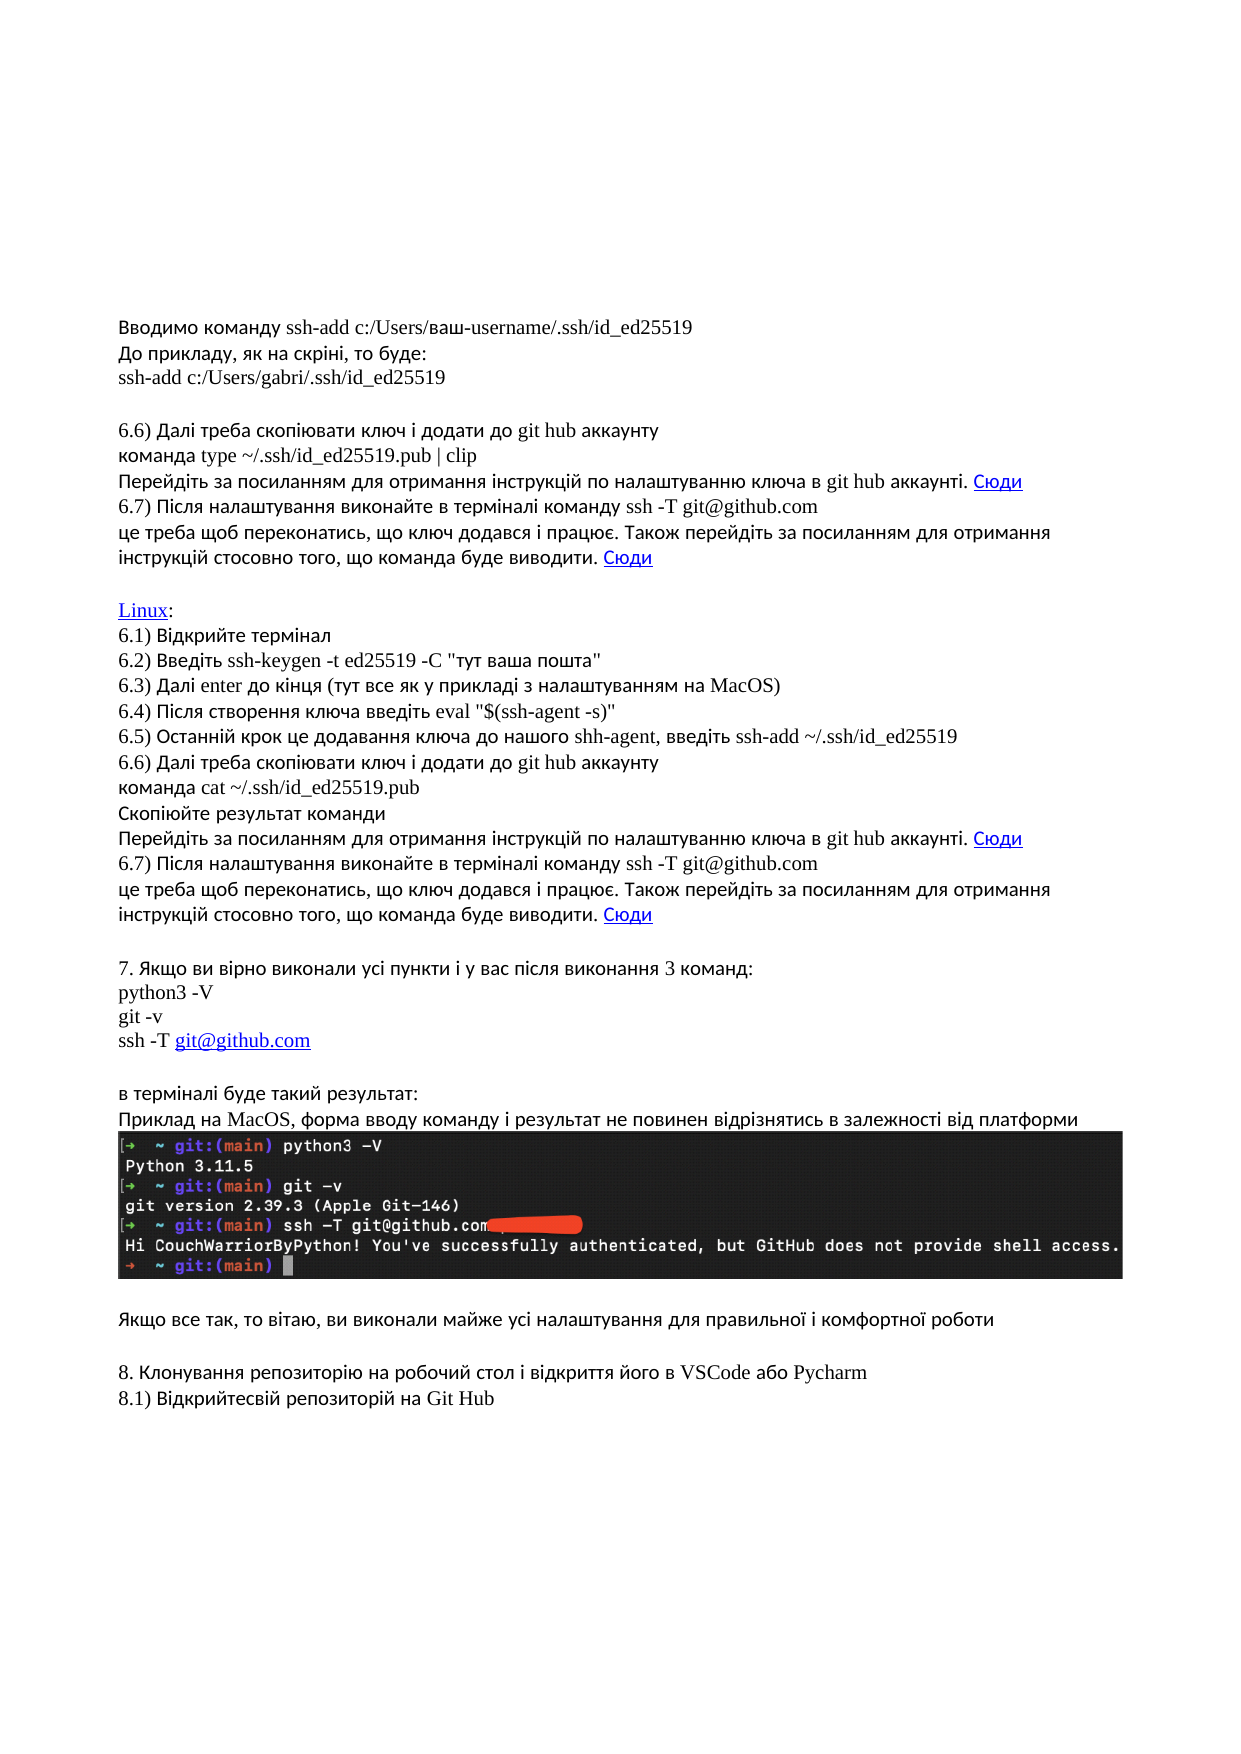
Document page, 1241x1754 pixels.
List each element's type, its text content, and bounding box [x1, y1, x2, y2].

text це треба щоб переконатись, що ключ додався і працює. Також перейдіть за посиланням для отримання інструкцій стосовно того, що команда буде виводити. Сюди [118, 519, 1122, 570]
text Перейдіть за посиланням для отримання інструкцій по налаштуванню ключа в git hub аккаунті. Сюди [118, 825, 1122, 851]
text Перейдіть за посиланням для отримання інструкцій по налаштуванню ключа в git hub аккаунті. Сюди [118, 468, 1122, 493]
text Якщо все так, то вітаю, ви виконали майже усі налаштування для правильної і комфортної роботи [118, 1306, 1122, 1332]
text git -v [118, 1004, 1122, 1028]
text python3 -V [118, 980, 1122, 1004]
text Приклад на MacOS, форма вводу команду і результат не повинен відрізнятись в залежності від платформи [118, 1106, 1122, 1131]
text 6.4) Після створення ключа введіть eval "$(ssh-agent -s)" [118, 698, 1122, 723]
text 8.1) Відкрийтесвій репозиторій на Git Hub [118, 1385, 1122, 1410]
text До прикладу, як на скріні, то буде: [118, 340, 1122, 365]
text 6.6) Далі треба скопіювати ключ і додати до git hub аккаунту команда cat ~/.ssh/id_ed25519.pub [118, 749, 1122, 800]
text 6.7) Після налаштування виконайте в терміналі команду ssh -T git@github.com [118, 493, 1122, 519]
text ssh-add c:/Users/gabri/.ssh/id_ed25519 [118, 365, 1122, 389]
text 6.7) Після налаштування виконайте в терміналі команду ssh -T git@github.com [118, 851, 1122, 876]
text Linux: [118, 598, 1122, 622]
text ssh -T git@github.com [118, 1028, 1122, 1052]
text Вводимо команду ssh-add c:/Users/ваш-username/.ssh/id_ed25519 [118, 314, 1122, 340]
text 6.1) Відкрийте термінал [118, 622, 1122, 647]
text 6.5) Останній крок це додавання ключа до нашого shh-agent, введіть ssh-add ~/.ssh/id_ed25519 [118, 723, 1122, 749]
text 6.3) Далі enter до кінця (тут все як у прикладі з налаштуванням на MacOS) [118, 673, 1122, 698]
text 6.2) Введіть ssh-keygen -t ed25519 -C "тут ваша пошта" [118, 647, 1122, 673]
text 7. Якщо ви вірно виконали усі пункти і у вас після виконання 3 команд: [118, 955, 1122, 980]
text це треба щоб переконатись, що ключ додався і працює. Також перейдіть за посиланням для отримання інструкцій стосовно того, що команда буде виводити. Сюди [118, 876, 1122, 927]
text 6.6) Далі треба скопіювати ключ і додати до git hub аккаунту команда type ~/.ssh/id_ed25519.pub | clip [118, 417, 1122, 468]
text Скопіюйте результат команди [118, 800, 1122, 825]
text в терміналі буде такий результат: [118, 1080, 1122, 1106]
text 8. Клонування репозиторію на робочий стол і відкриття його в VSCode або Pycharm [118, 1359, 1122, 1385]
